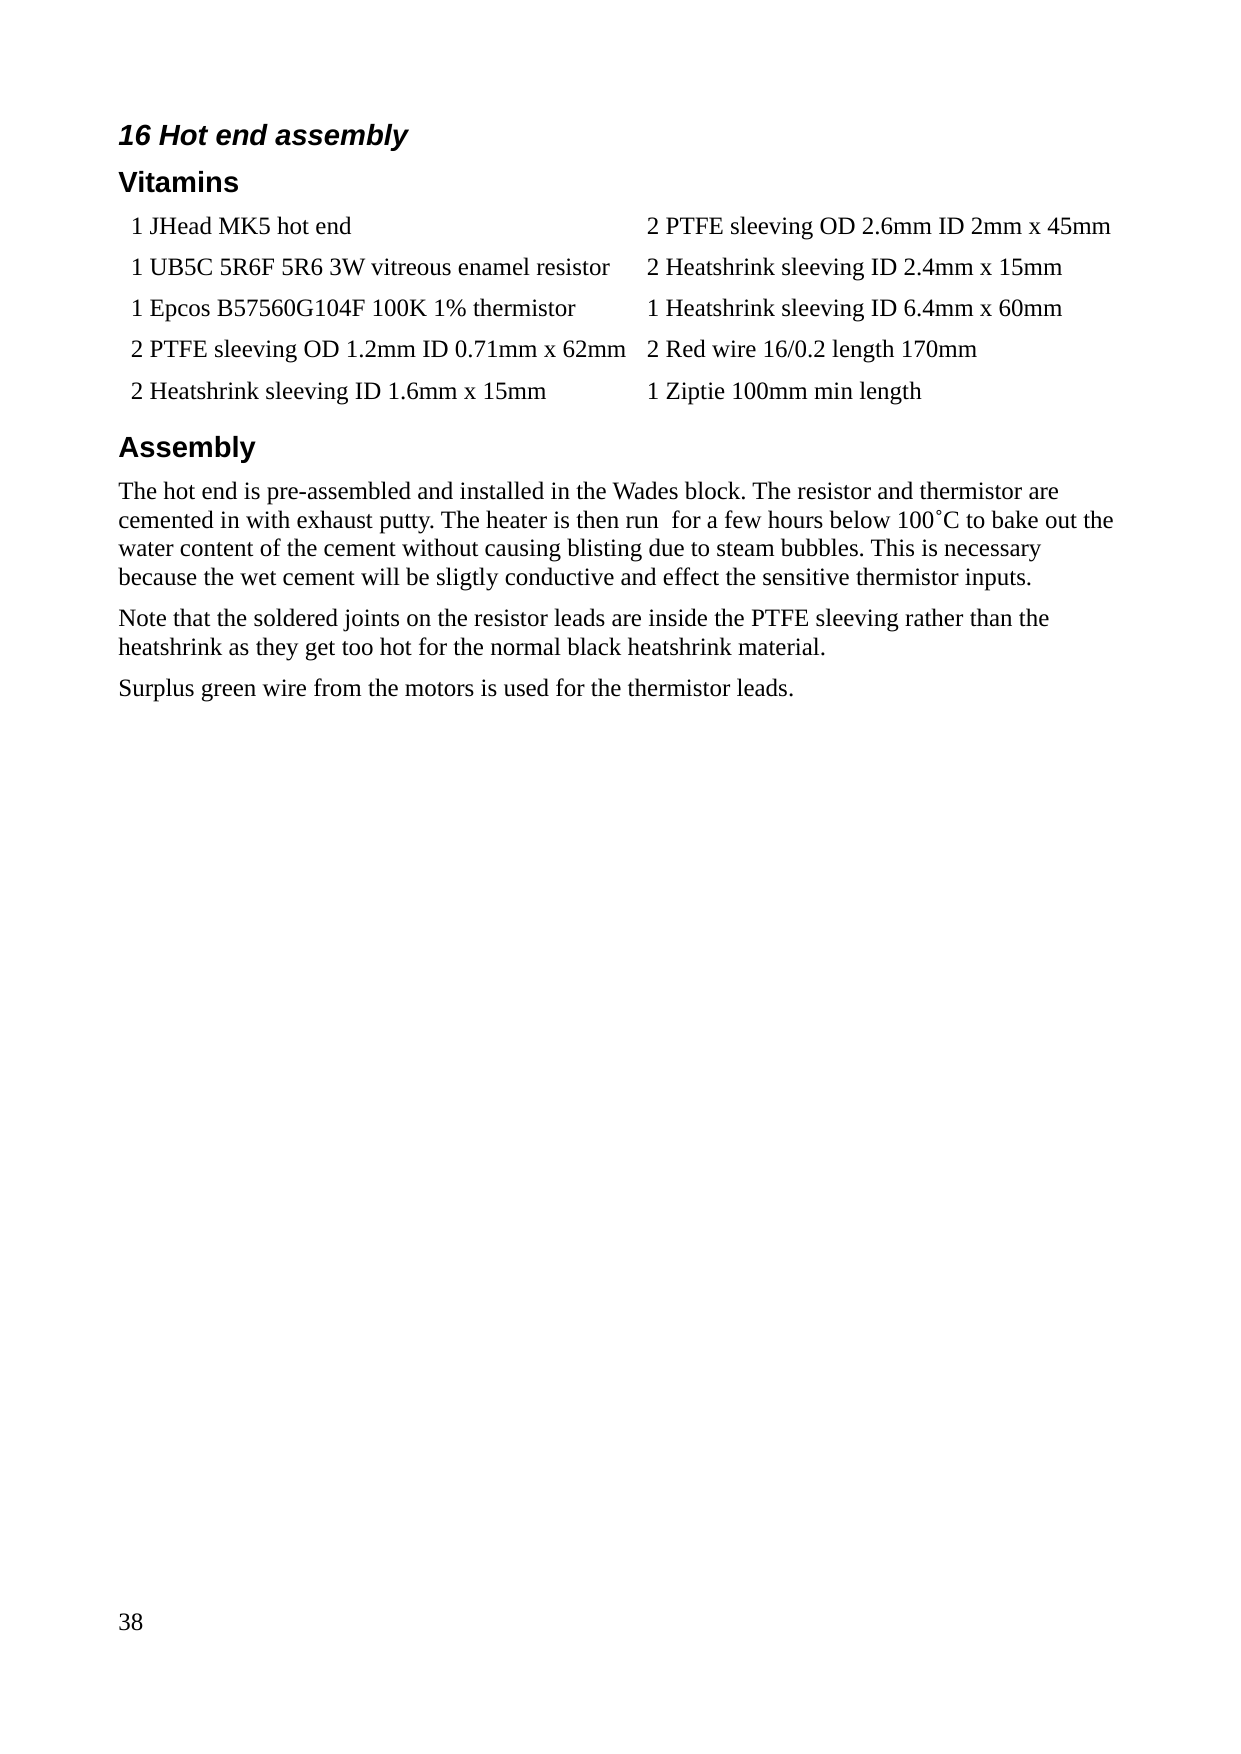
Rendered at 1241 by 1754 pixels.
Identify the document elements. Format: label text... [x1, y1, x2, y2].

text The hot end is pre-assembled and installed in the Wades block. The resistor and thermistor are cemented in with exhaust putty. The heater is then run for a few hours below 100˚C to bake out the water content of the cement without causing blisting due to steam bubbles. This is necessary because the wet cement will be sligtly conductive and effect the sensitive thermistor inputs. [118, 476, 1122, 591]
subtitle Assembly [118, 431, 1122, 464]
subtitle Vitamins [118, 165, 1122, 199]
table_header 2 PTFE sleeving OD 2.6mm ID 2mm x 45mm 2 Heatshrink sleeving ID 2.4mm x 15mm 1 Heatshrink sleeving ID 6.4mm x 60mm 2 Red wire 16/0.2 length 170mm 1 Ziptie 100mm min length [634, 211, 1122, 417]
text Surplus green wire from the motors is used for the thermistor leads. [118, 673, 1122, 702]
text Note that the soldered joints on the resistor leads are inside the PTFE sleeving rather than the heatshrink as they get too hot for the normal black heatshrink material. [118, 603, 1122, 661]
table_header 1 JHead MK5 hot end 1 UB5C 5R6F 5R6 3W vitreous enamel resistor 1 Epcos B57560G104F 100K 1% thermistor 2 PTFE sleeving OD 1.2mm ID 0.71mm x 62mm 2 Heatshrink sleeving ID 1.6mm x 15mm [118, 211, 634, 417]
subtitle Hot end assembly [118, 118, 1122, 152]
